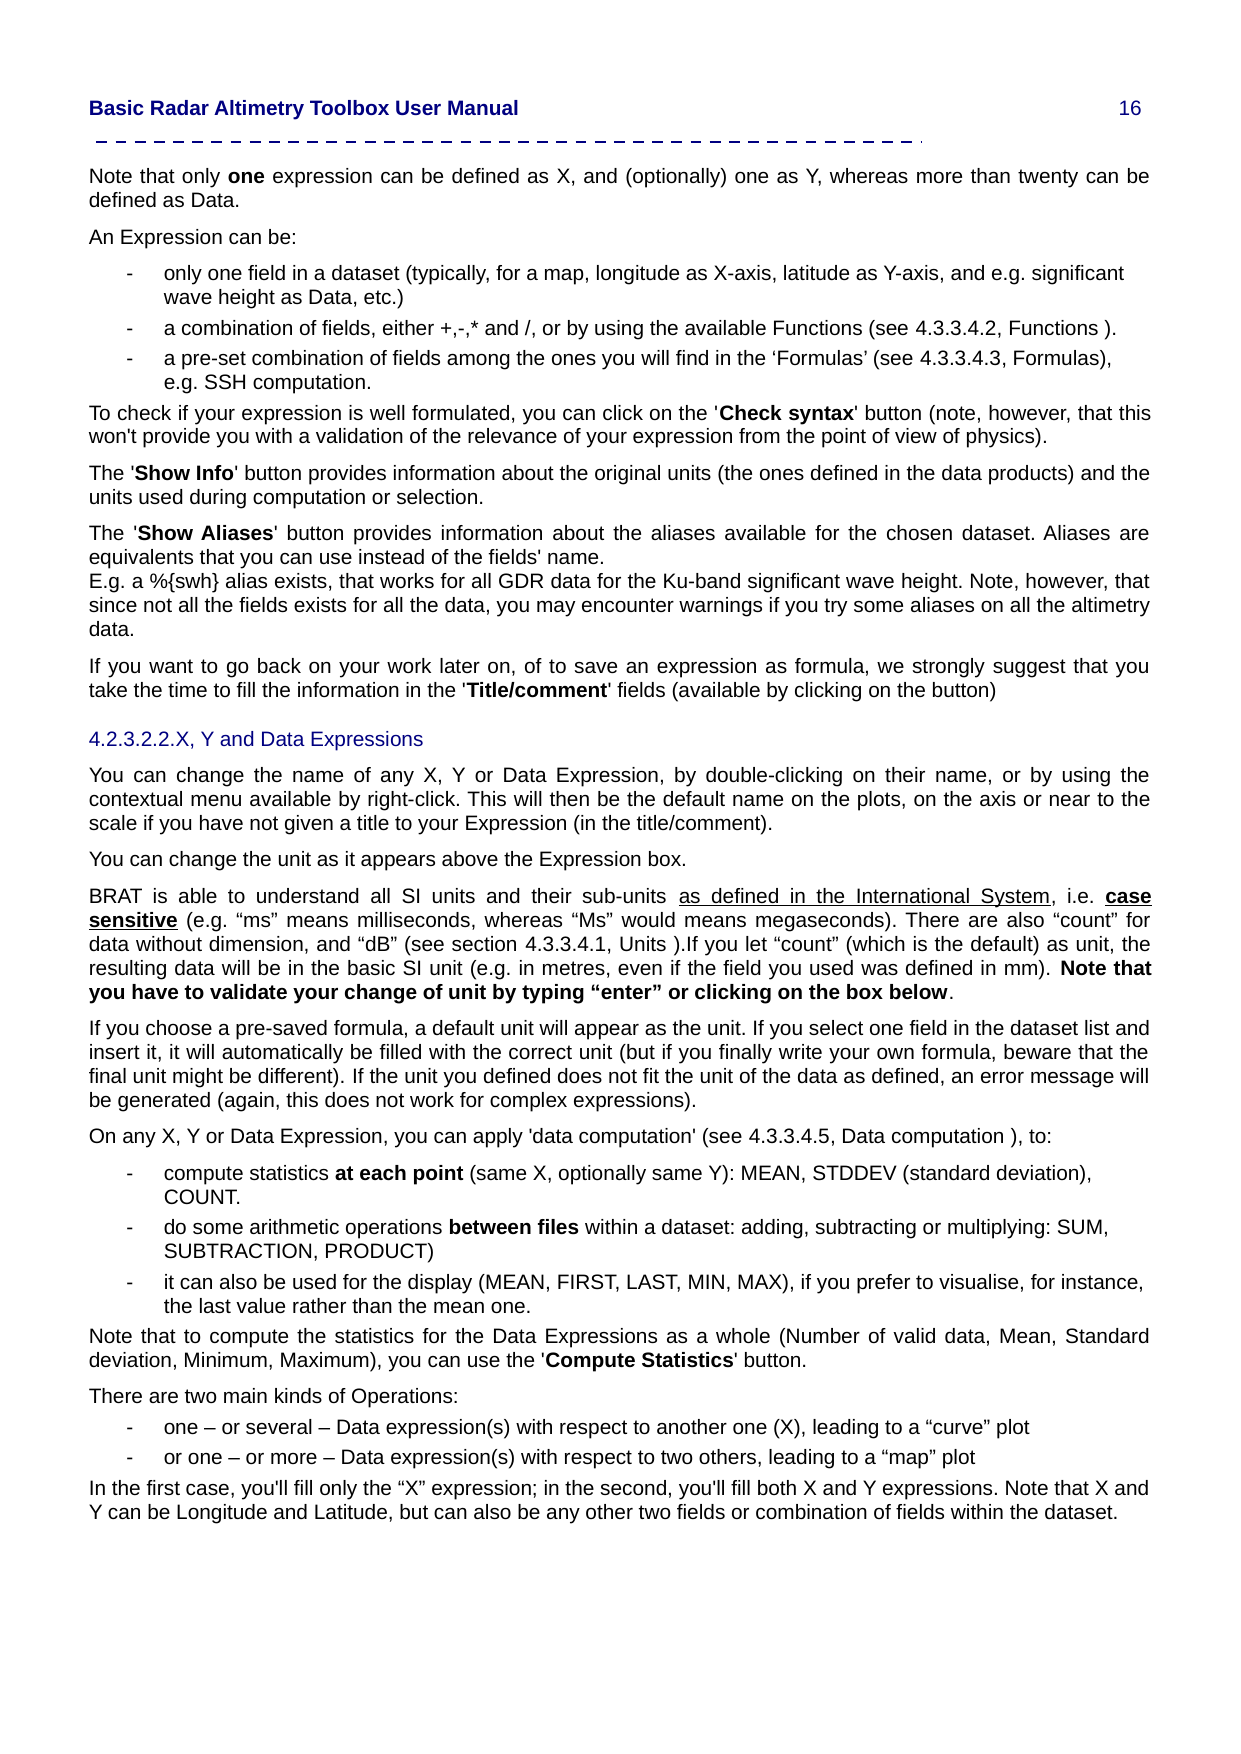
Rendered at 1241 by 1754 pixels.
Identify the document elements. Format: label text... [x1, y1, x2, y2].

text Note that only one expression can be defined as X, and (optionally) one as Y, whereas more than twenty can be defined as Data. [88, 164, 1152, 212]
list it can also be used for the display (MEAN, FIRST, LAST, MIN, MAX), if you prefer to visualise, for instance, the last value rather than the mean one. [126, 1269, 1152, 1317]
text An Expression can be: [88, 225, 1152, 249]
list only one field in a dataset (typically, for a map, longitude as X-axis, latitude as Y-axis, and e.g. significant wave height as Data, etc.) [126, 261, 1152, 309]
text You can change the name of any X, Y or Data Expression, by double-clicking on their name, or by using the contextual menu available by right-click. This will then be the default name on the plots, on the axis or near to the scale if you have not given a title to your Expression (in the title/comment). [88, 763, 1152, 835]
text BRAT is able to understand all SI units and their sub-units as defined in the International System, i.e. case sensitive (e.g. “ms” means milliseconds, whereas “Ms” would means megaseconds). There are also “count” for data without dimension, and “dB” (see section 4.3.3.4.1, Units ).If you let “count” (which is the default) as unit, the resulting data will be in the basic SI unit (e.g. in metres, even if the field you used was defined in mm). Note that you have to validate your change of unit by typing “enter” or clicking on the box below. [88, 884, 1152, 1003]
text If you want to go back on your work later on, of to save an expression as formula, we strongly suggest that you take the time to fill the information in the 'Title/comment' fields (available by clicking on the button) [88, 653, 1152, 701]
text To check if your expression is well formulated, you can click on the 'Check syntax' button (note, however, that this won't provide you with a validation of the relevance of your expression from the point of view of physics). [88, 400, 1152, 448]
subtitle X, Y and Data Expressions [88, 726, 1152, 750]
list a combination of fields, either +,-,* and /, or by using the available Functions (see 4.3.3.4.2, Functions ). [126, 316, 1152, 339]
text In the first case, you'll fill only the “X” expression; in the second, you'll fill both X and Y expressions. Note that X and Y can be Longitude and Latitude, but can also be any other two fields or combination of fields within the dataset. [88, 1476, 1152, 1523]
list one – or several – Data expression(s) with respect to another one (X), leading to a “curve” plot [126, 1415, 1152, 1439]
list compute statistics at each point (same X, optionally same Y): MEAN, STDDEV (standard deviation), COUNT. [126, 1161, 1152, 1209]
list or one – or more – Data expression(s) with respect to two others, leading to a “map” plot [126, 1445, 1152, 1469]
text The 'Show Aliases' button provides information about the aliases available for the chosen dataset. Aliases are equivalents that you can use instead of the fields' name. E.g. a %{swh} alias exists, that works for all GDR data for the Ku-band significant wave height. Note, however, that since not all the fields exists for all the data, you may encounter warnings if you try some aliases on all the altimetry data. [88, 521, 1152, 641]
text On any X, Y or Data Expression, you can apply 'data computation' (see 4.3.3.4.5, Data computation ), to: [88, 1124, 1152, 1148]
text There are two main kinds of Operations: [88, 1384, 1152, 1408]
list a pre-set combination of fields among the ones you will find in the ‘Formulas’ (see 4.3.3.4.3, Formulas), e.g. SSH computation. [126, 346, 1152, 394]
list do some arithmetic operations between files within a dataset: adding, subtracting or multiplying: SUM, SUBTRACTION, PRODUCT) [126, 1215, 1152, 1263]
text You can change the unit as it appears above the Expression box. [88, 847, 1152, 871]
text The 'Show Info' button provides information about the original units (the ones defined in the data products) and the units used during computation or selection. [88, 461, 1152, 509]
text If you choose a pre-saved formula, a default unit will appear as the unit. If you select one field in the dataset list and insert it, it will automatically be filled with the correct unit (but if you finally write your own formula, beware that the final unit might be different). If the unit you defined does not fit the unit of the data as defined, an error message will be generated (again, this does not work for complex expressions). [88, 1016, 1152, 1112]
text Note that to compute the statistics for the Data Expressions as a whole (Number of valid data, Mean, Standard deviation, Minimum, Maximum), you can use the 'Compute Statistics' button. [88, 1324, 1152, 1372]
